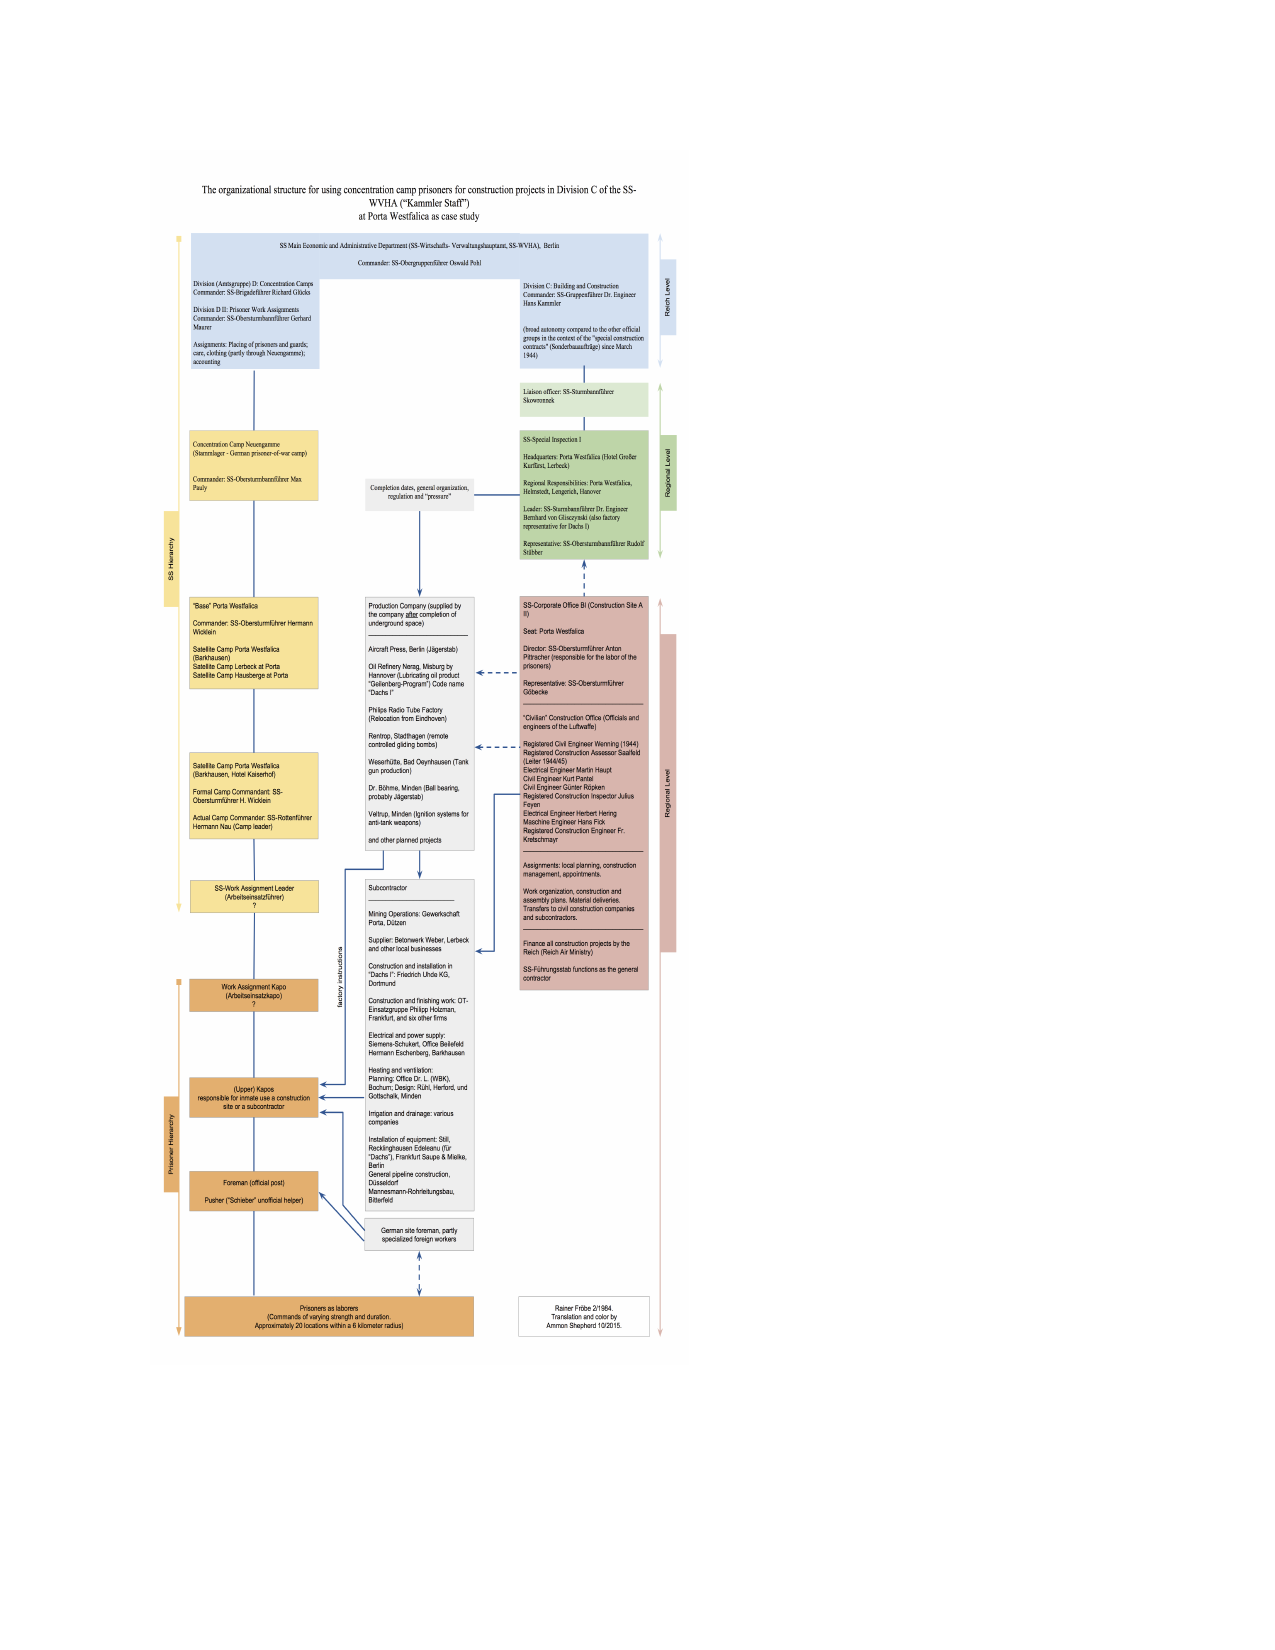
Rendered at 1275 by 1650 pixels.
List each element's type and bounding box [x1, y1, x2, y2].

picture [150, 150, 690, 1365]
